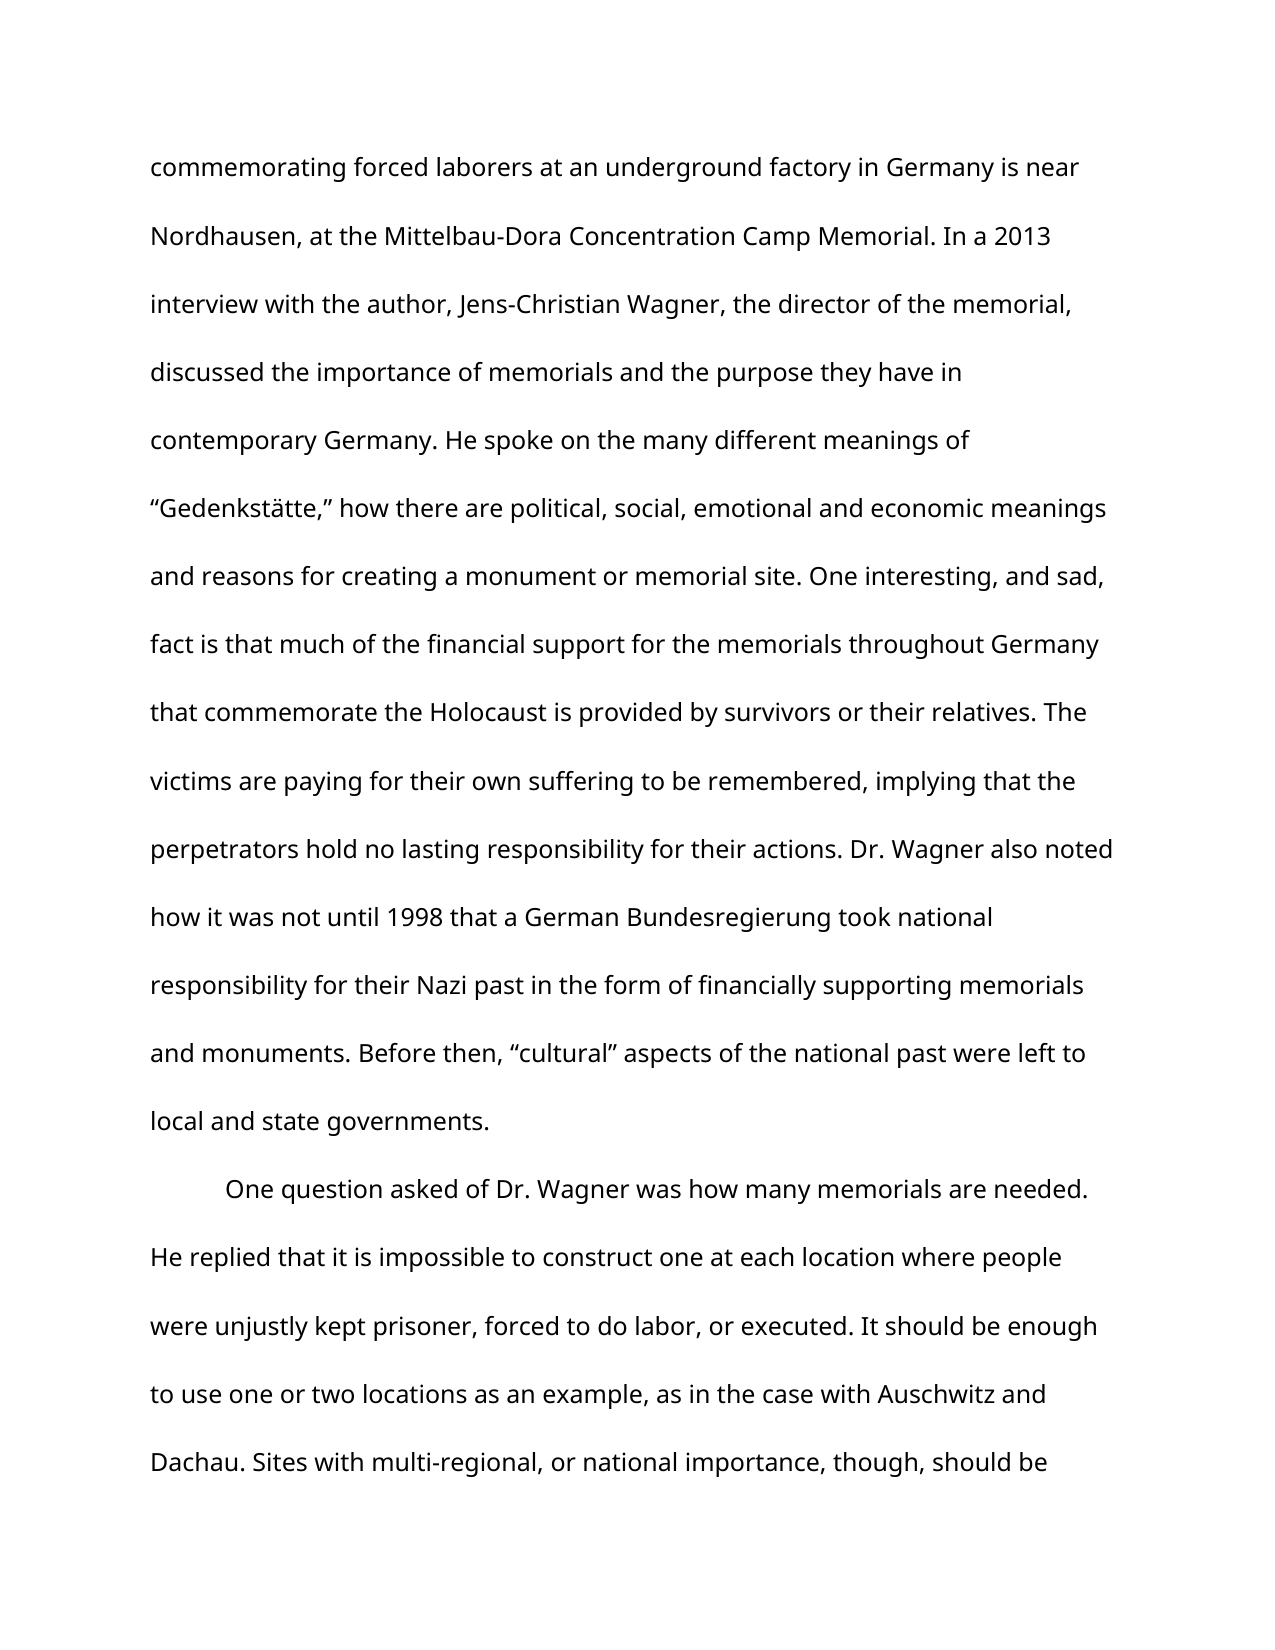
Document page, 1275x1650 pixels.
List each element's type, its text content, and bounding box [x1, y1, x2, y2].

text One question asked of Dr. Wagner was how many memorials are needed. He replied that it is impossible to construct one at each location where people were unjustly kept prisoner, forced to do labor, or executed. It should be enough to use one or two locations as an example, as in the case with Auschwitz and Dachau. Sites with multi-regional, or national importance, though, should be [150, 1172, 1125, 1478]
text commemorating forced laborers at an underground factory in Germany is near Nordhausen, at the Mittelbau-Dora Concentration Camp Memorial. In a 2013 interview with the author, Jens-Christian Wagner, the director of the memorial, discussed the importance of memorials and the purpose they have in contemporary Germany. He spoke on the many different meanings of “Gedenkstätte,” how there are political, social, emotional and economic meanings and reasons for creating a monument or memorial site. One interesting, and sad, fact is that much of the financial support for the memorials throughout Germany that commemorate the Holocaust is provided by survivors or their relatives. The victims are paying for their own suffering to be remembered, implying that the perpetrators hold no lasting responsibility for their actions. Dr. Wagner also noted how it was not until 1998 that a German Bundesregierung took national responsibility for their Nazi past in the form of financially supporting memorials and monuments. Before then, “cultural” aspects of the national past were left to local and state governments. [150, 150, 1125, 1138]
